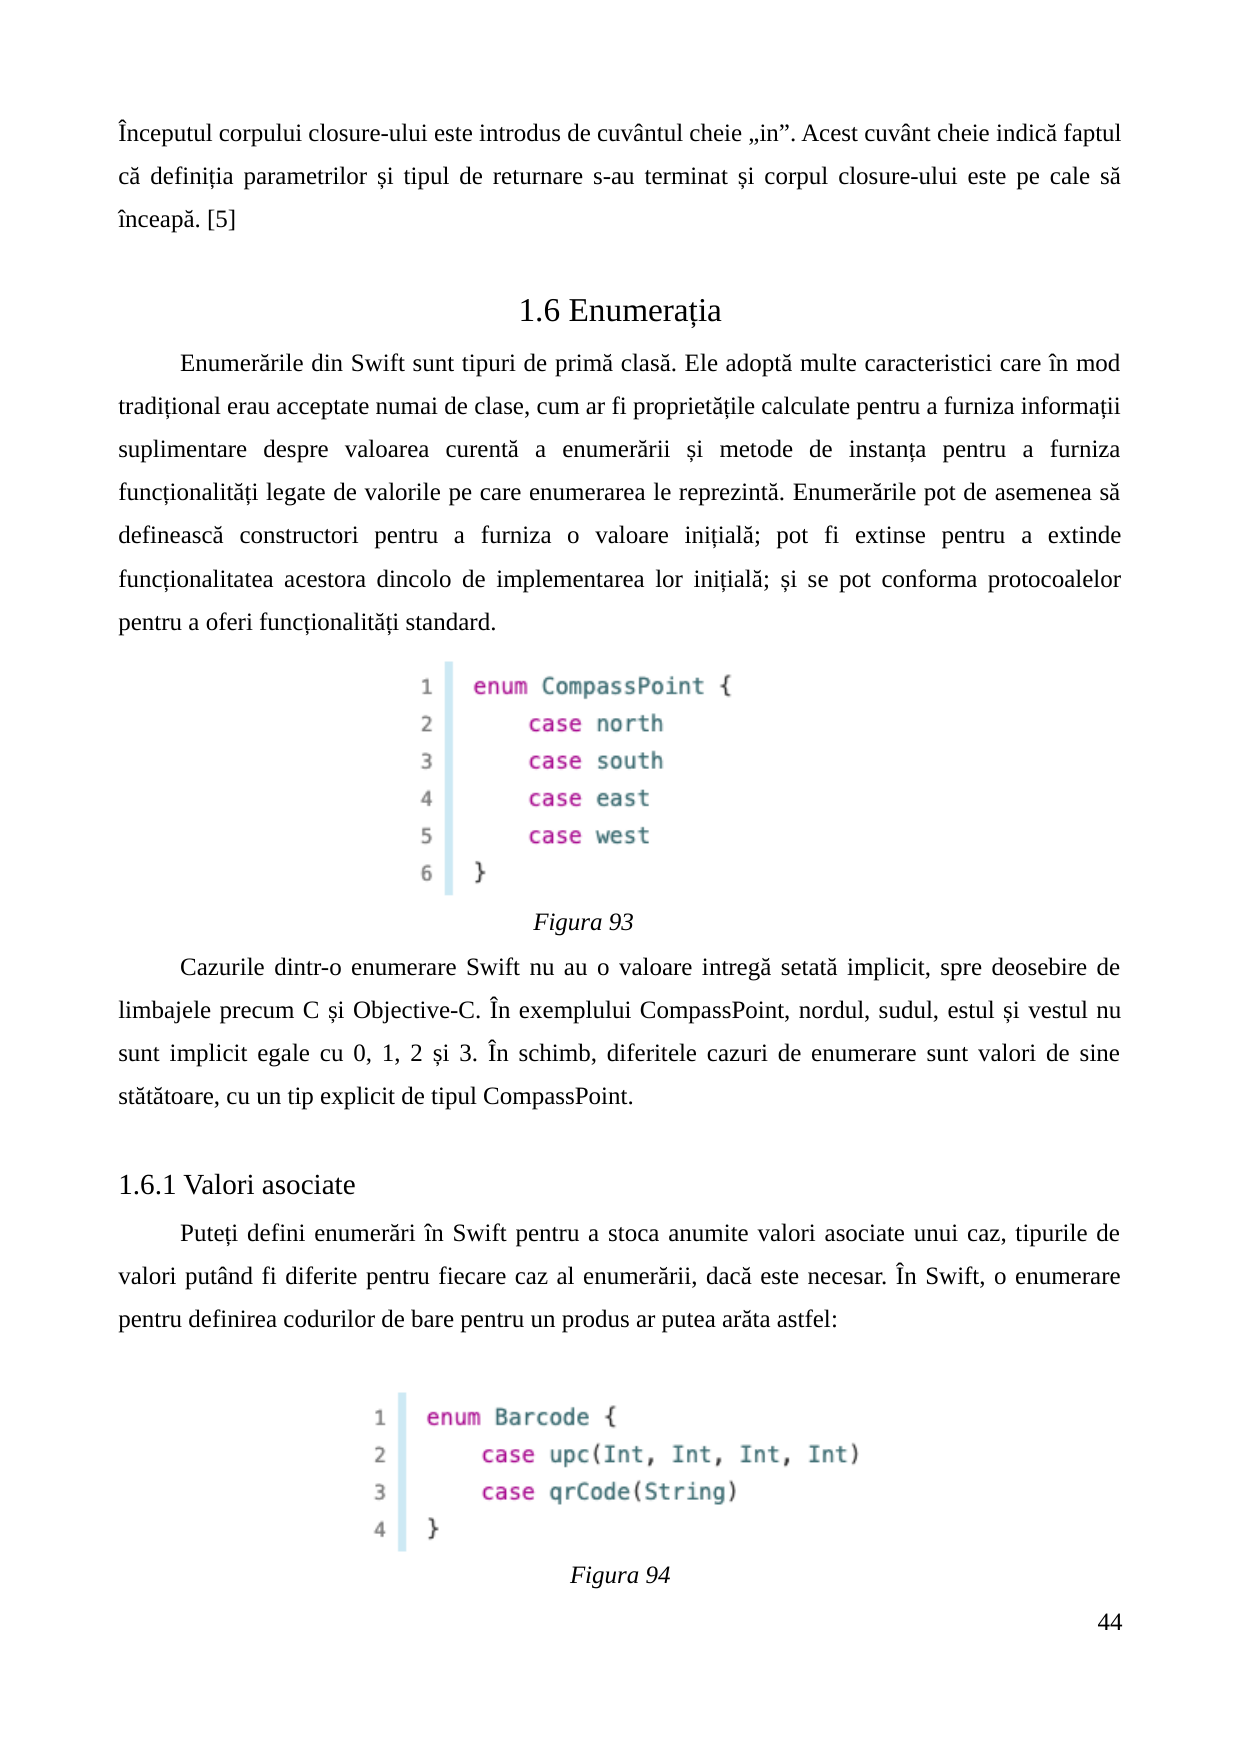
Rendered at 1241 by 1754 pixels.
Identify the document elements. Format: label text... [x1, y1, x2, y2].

text Figura 94 [358, 1555, 882, 1588]
subtitle 1.6.1 Valori asociate [118, 1167, 1122, 1201]
subtitle 1.6 Enumerația [118, 291, 1122, 329]
text Figura 93 [416, 902, 751, 935]
picture [416, 657, 751, 902]
text Începutul corpului closure-ului este introdus de cuvântul cheie „in”. Acest cuvânt cheie indică faptul că definiția parametrilor și tipul de returnare s-au terminat și corpul closure-ului este pe cale să înceapă. [5] [118, 118, 1122, 233]
text Enumerările din Swift sunt tipuri de primă clasă. Ele adoptă multe caracteristici care în mod tradițional erau acceptate numai de clase, cum ar fi proprietățile calculate pentru a furniza informații suplimentare despre valoarea curentă a enumerării și metode de instanța pentru a furniza funcționalități legate de valorile pe care enumerarea le reprezintă. Enumerările pot de asemenea să definească constructori pentru a furniza o valoare inițială; pot fi extinse pentru a extinde funcționalitatea acestora dincolo de implementarea lor inițială; și se pot conforma protocoalelor pentru a oferi funcționalități standard. [118, 348, 1122, 636]
text Puteți defini enumerări în Swift pentru a stoca anumite valori asociate unui caz, tipurile de valori putând fi diferite pentru fiecare caz al enumerării, dacă este necesar. În Swift, o enumerare pentru definirea codurilor de bare pentru un produs ar putea arăta astfel: [118, 1218, 1122, 1333]
picture [358, 1388, 883, 1555]
text Cazurile dintr-o enumerare Swift nu au o valoare intregă setată implicit, spre deosebire de limbajele precum C și Objective-C. În exemplului CompassPoint, nordul, sudul, estul și vestul nu sunt implicit egale cu 0, 1, 2 și 3. În schimb, diferitele cazuri de enumerare sunt valori de sine stătătoare, cu un tip explicit de tipul CompassPoint. [118, 952, 1122, 1110]
